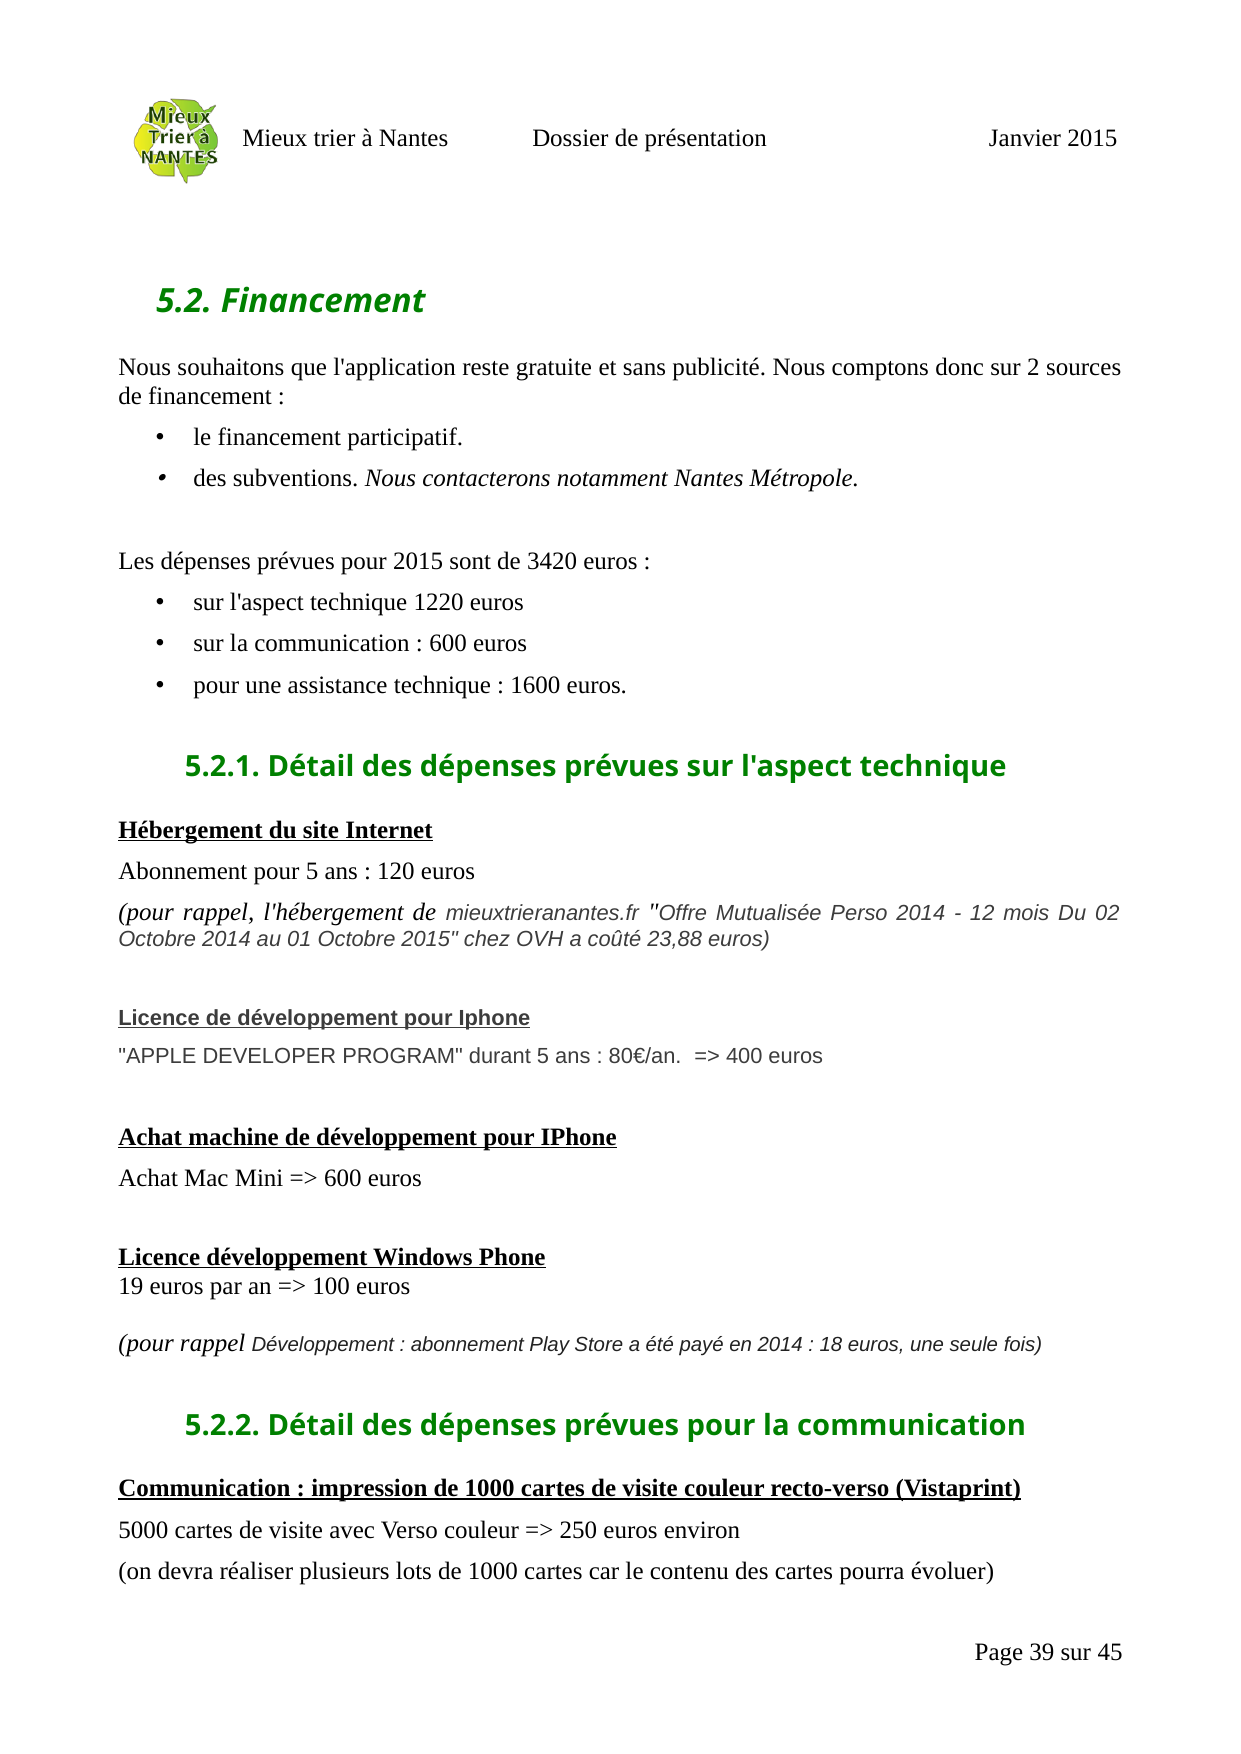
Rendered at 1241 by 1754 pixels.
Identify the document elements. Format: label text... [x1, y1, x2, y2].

text Achat machine de développement pour IPhone [118, 1122, 1122, 1151]
list pour une assistance technique : 1600 euros. [156, 670, 1122, 698]
list le financement participatif. [156, 422, 1122, 451]
text Licence de développement pour Iphone [118, 1005, 1122, 1030]
subtitle Détail des dépenses prévues sur l'aspect technique [148, 746, 1122, 785]
text Licence développement Windows Phone [118, 1242, 1122, 1271]
subtitle Financement [148, 277, 1122, 323]
picture [131, 95, 221, 185]
list sur la communication : 600 euros [156, 628, 1122, 657]
text Communication : impression de 1000 cartes de visite couleur recto-verso (Vistaprint) [118, 1473, 1122, 1502]
text Achat Mac Mini => 600 euros [118, 1163, 1122, 1192]
list des subventions. Nous contacterons notamment Nantes Métropole. [156, 463, 1122, 492]
subtitle Détail des dépenses prévues pour la communication [148, 1404, 1122, 1444]
text 19 euros par an => 100 euros [118, 1271, 1122, 1299]
text (on devra réaliser plusieurs lots de 1000 cartes car le contenu des cartes pourra évoluer) [118, 1556, 1122, 1585]
text "APPLE DEVELOPER PROGRAM" durant 5 ans : 80€/an. => 400 euros [118, 1043, 1122, 1068]
text Les dépenses prévues pour 2015 sont de 3420 euros : [118, 546, 1122, 575]
text Abonnement pour 5 ans : 120 euros [118, 856, 1122, 885]
text (pour rappel, l'hébergement de mieuxtrieranantes.fr "Offre Mutualisée Perso 2014 - 12 mois Du 02 Octobre 2014 au 01 Octobre 2015" chez OVH a coûté 23,88 euros) [118, 897, 1122, 951]
text Hébergement du site Internet [118, 815, 1122, 844]
list sur l'aspect technique 1220 euros [156, 587, 1122, 616]
text 5000 cartes de visite avec Verso couleur => 250 euros environ [118, 1515, 1122, 1543]
text (pour rappel Développement : abonnement Play Store a été payé en 2014 : 18 euros, une seule fois) [118, 1328, 1122, 1357]
text Nous souhaitons que l'application reste gratuite et sans publicité. Nous comptons donc sur 2 sources de financement : [118, 352, 1122, 410]
